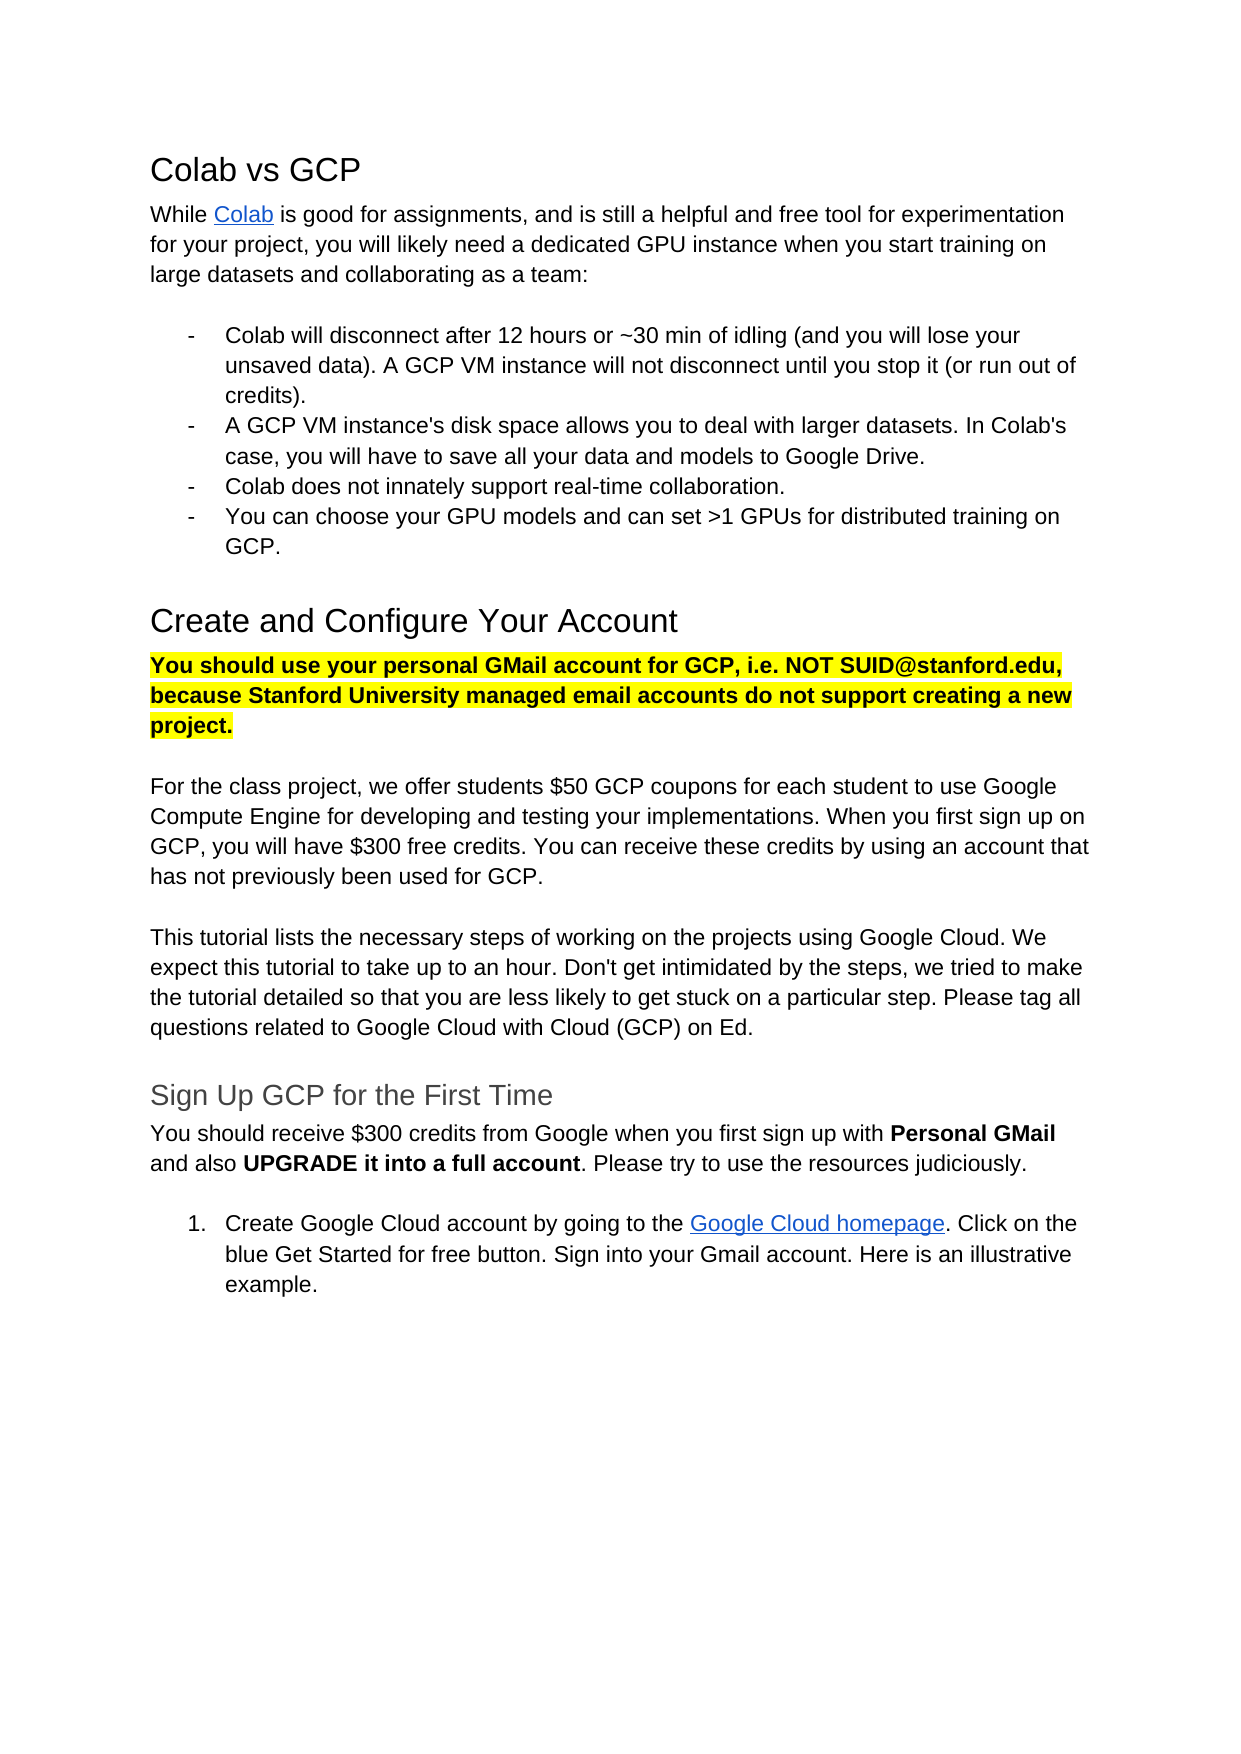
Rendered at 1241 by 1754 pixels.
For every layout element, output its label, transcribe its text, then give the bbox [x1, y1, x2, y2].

text While Colab is good for assignments, and is still a helpful and free tool for experimentation for your project, you will likely need a dedicated GPU instance when you start training on large datasets and collaborating as a team: [150, 201, 1090, 288]
subtitle Colab vs GCP [150, 150, 1090, 188]
list Colab does not innately support real-time collaboration. [187, 473, 1090, 499]
text You should use your personal GMail account for GCP, i.e. NOT SUID@stanford.edu, because Stanford University managed email accounts do not support creating a new project. [150, 652, 1090, 739]
text For the class project, we offer students $50 GCP coupons for each student to use Google Compute Engine for developing and testing your implementations. When you first sign up on GCP, you will have $300 free credits. You can receive these credits by using an account that has not previously been used for GCP. [150, 773, 1090, 890]
text You should receive $300 credits from Google when you first sign up with Personal GMail and also UPGRADE it into a full account. Please try to use the resources judiciously. [150, 1120, 1090, 1176]
text This tutorial lists the necessary steps of working on the projects using Google Cloud. We expect this tutorial to take up to an hour. Don't get intimidated by the steps, we tried to make the tutorial detailed so that you are less likely to get stuck on a particular step. Please tag all questions related to Google Cloud with Cloud (GCP) on Ed. [150, 924, 1090, 1041]
subtitle Sign Up GCP for the First Time [150, 1078, 1090, 1111]
list You can choose your GPU models and can set >1 GPUs for distributed training on GCP. [187, 503, 1090, 559]
list Create Google Cloud account by going to the Google Cloud homepage. Click on the blue Get Started for free button. Sign into your Gmail account. Here is an illustrative example. [187, 1210, 1090, 1297]
subtitle Create and Configure Your Account [150, 601, 1090, 639]
list A GCP VM instance's disk space allows you to deal with larger datasets. In Colab's case, you will have to save all your data and models to Google Drive. [187, 412, 1090, 469]
list Colab will disconnect after 12 hours or ~30 min of idling (and you will lose your unsaved data). A GCP VM instance will not disconnect until you stop it (or run out of credits). [187, 322, 1090, 408]
